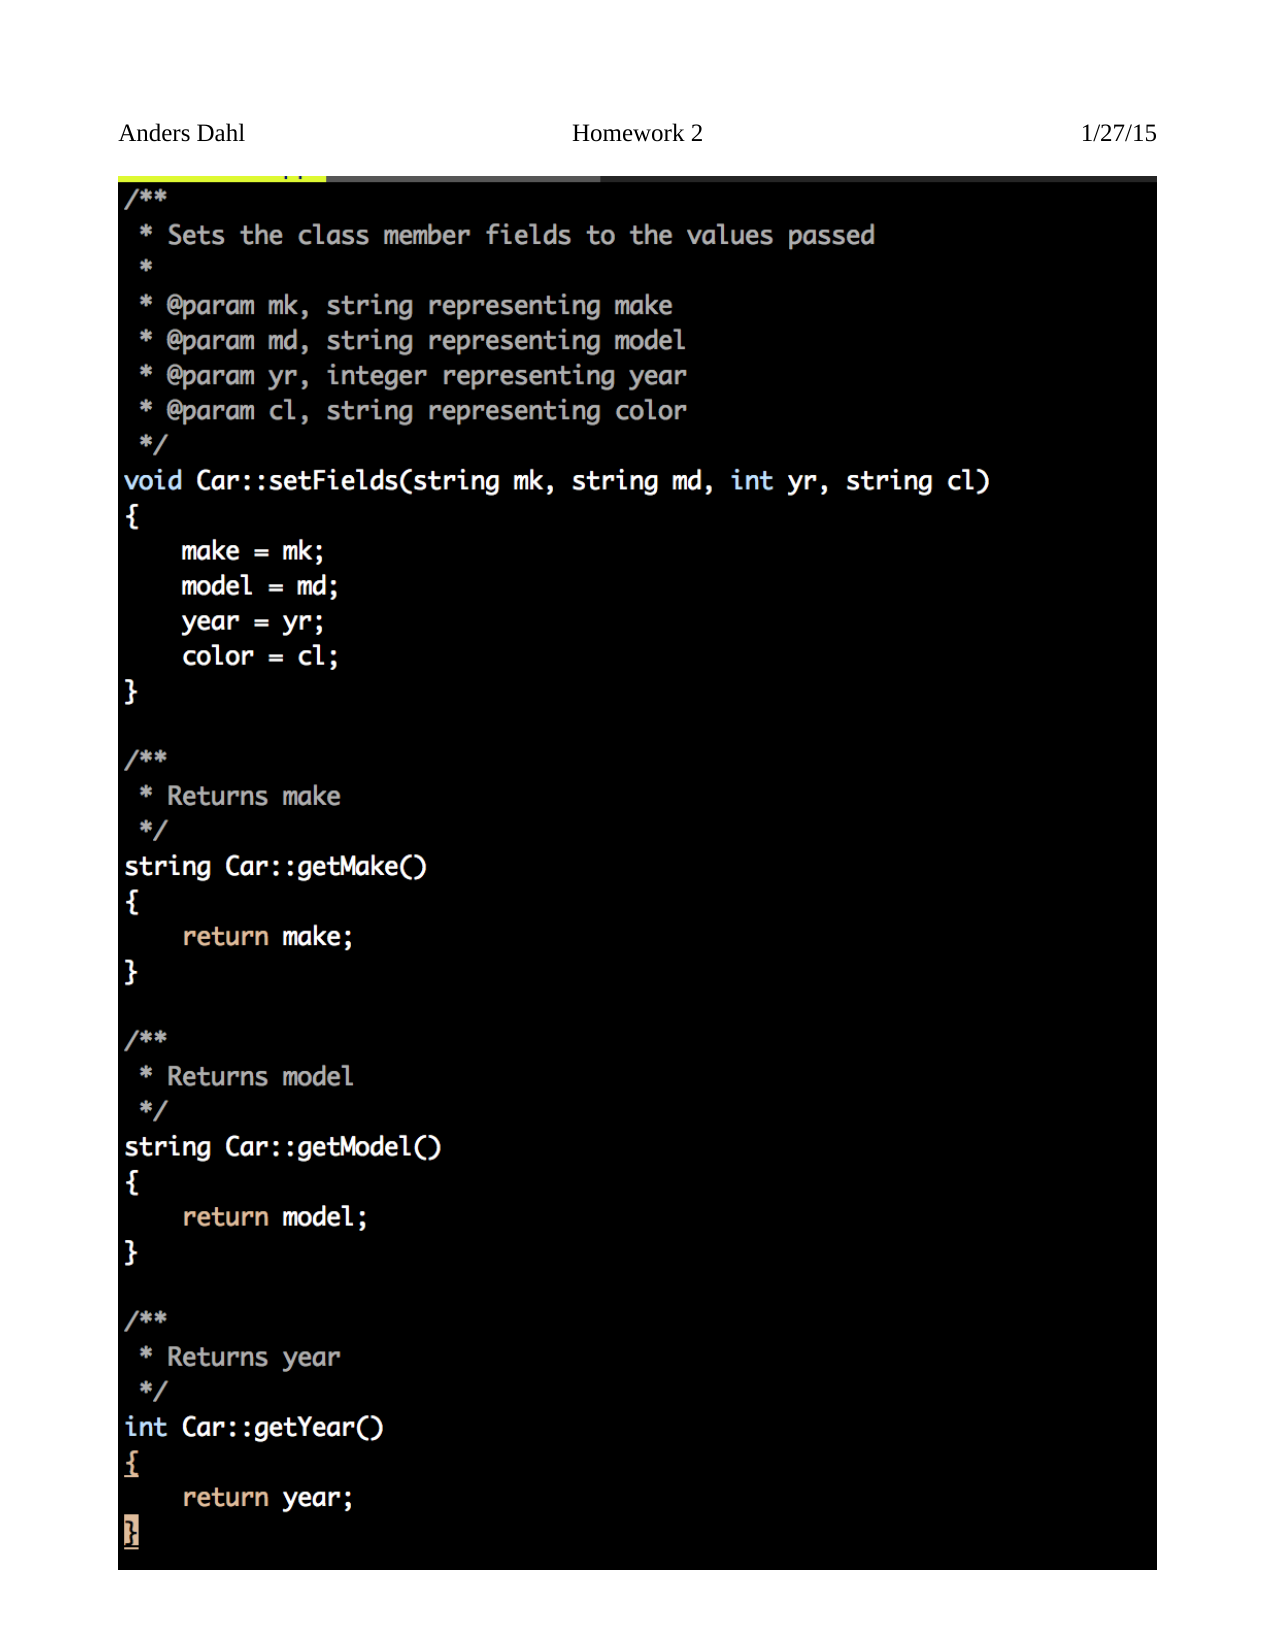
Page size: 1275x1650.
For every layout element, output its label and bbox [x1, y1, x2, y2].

picture [118, 176, 1157, 1570]
